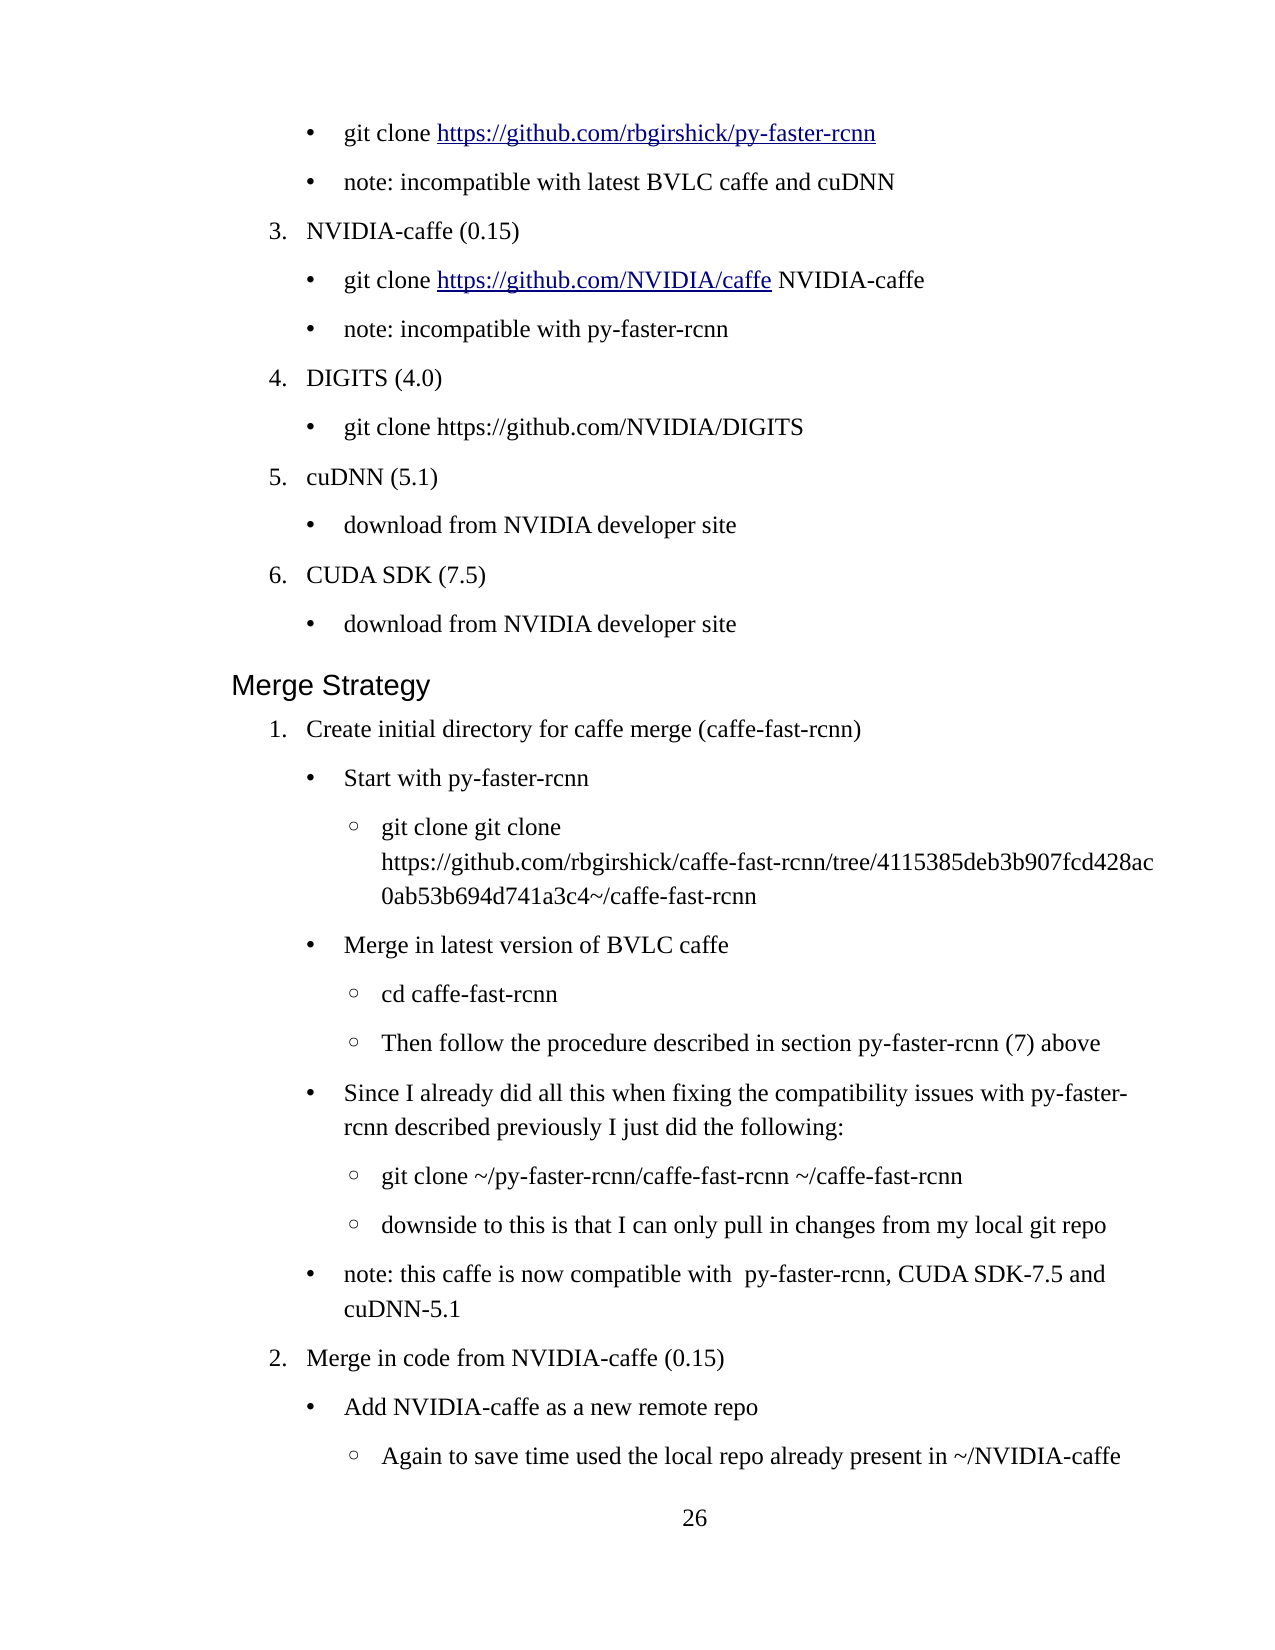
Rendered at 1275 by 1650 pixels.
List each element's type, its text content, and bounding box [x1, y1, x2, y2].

list git clone https://github.com/rbgirshick/py-faster-rcnn [306, 118, 1158, 147]
list Create initial directory for caffe merge (caffe-fast-rcnn) [269, 714, 1158, 743]
list Since I already did all this when fixing the compatibility issues with py-faster-rcnn described previously I just did the following: [306, 1078, 1158, 1141]
list note: this caffe is now compatible with py-faster-rcnn, CUDA SDK-7.5 and cuDNN-5.1 [306, 1259, 1158, 1322]
subtitle Merge Strategy [231, 668, 1158, 702]
list Then follow the procedure described in section py-faster-rcnn (7) above [344, 1028, 1158, 1057]
list download from NVIDIA developer site [306, 511, 1158, 539]
list git clone git clone https://github.com/rbgirshick/caffe-fast-rcnn/tree/4115385deb3b907fcd428ac0ab53b694d741a3c4~/caffe-fast-rcnn [344, 812, 1158, 910]
list downside to this is that I can only pull in changes from my local git repo [344, 1210, 1158, 1239]
list cd caffe-fast-rcnn [344, 979, 1158, 1008]
list DIGITS (4.0) [269, 363, 1158, 392]
list cuDNN (5.1) [269, 462, 1158, 490]
list Merge in code from NVIDIA-caffe (0.15) [269, 1343, 1158, 1372]
list git clone https://github.com/NVIDIA/caffe NVIDIA-caffe [306, 265, 1158, 294]
list note: incompatible with latest BVLC caffe and cuDNN [306, 167, 1158, 196]
list Merge in latest version of BVLC caffe [306, 930, 1158, 959]
list Start with py-faster-rcnn [306, 763, 1158, 792]
list Again to save time used the local repo already present in ~/NVIDIA-caffe [344, 1441, 1158, 1470]
list CUDA SDK (7.5) [269, 560, 1158, 588]
list git clone ~/py-faster-rcnn/caffe-fast-rcnn ~/caffe-fast-rcnn [344, 1161, 1158, 1190]
list NVIDIA-caffe (0.15) [269, 216, 1158, 245]
list download from NVIDIA developer site [306, 609, 1158, 637]
list note: incompatible with py-faster-rcnn [306, 314, 1158, 343]
list git clone https://github.com/NVIDIA/DIGITS [306, 412, 1158, 441]
list Add NVIDIA-caffe as a new remote repo [306, 1392, 1158, 1421]
